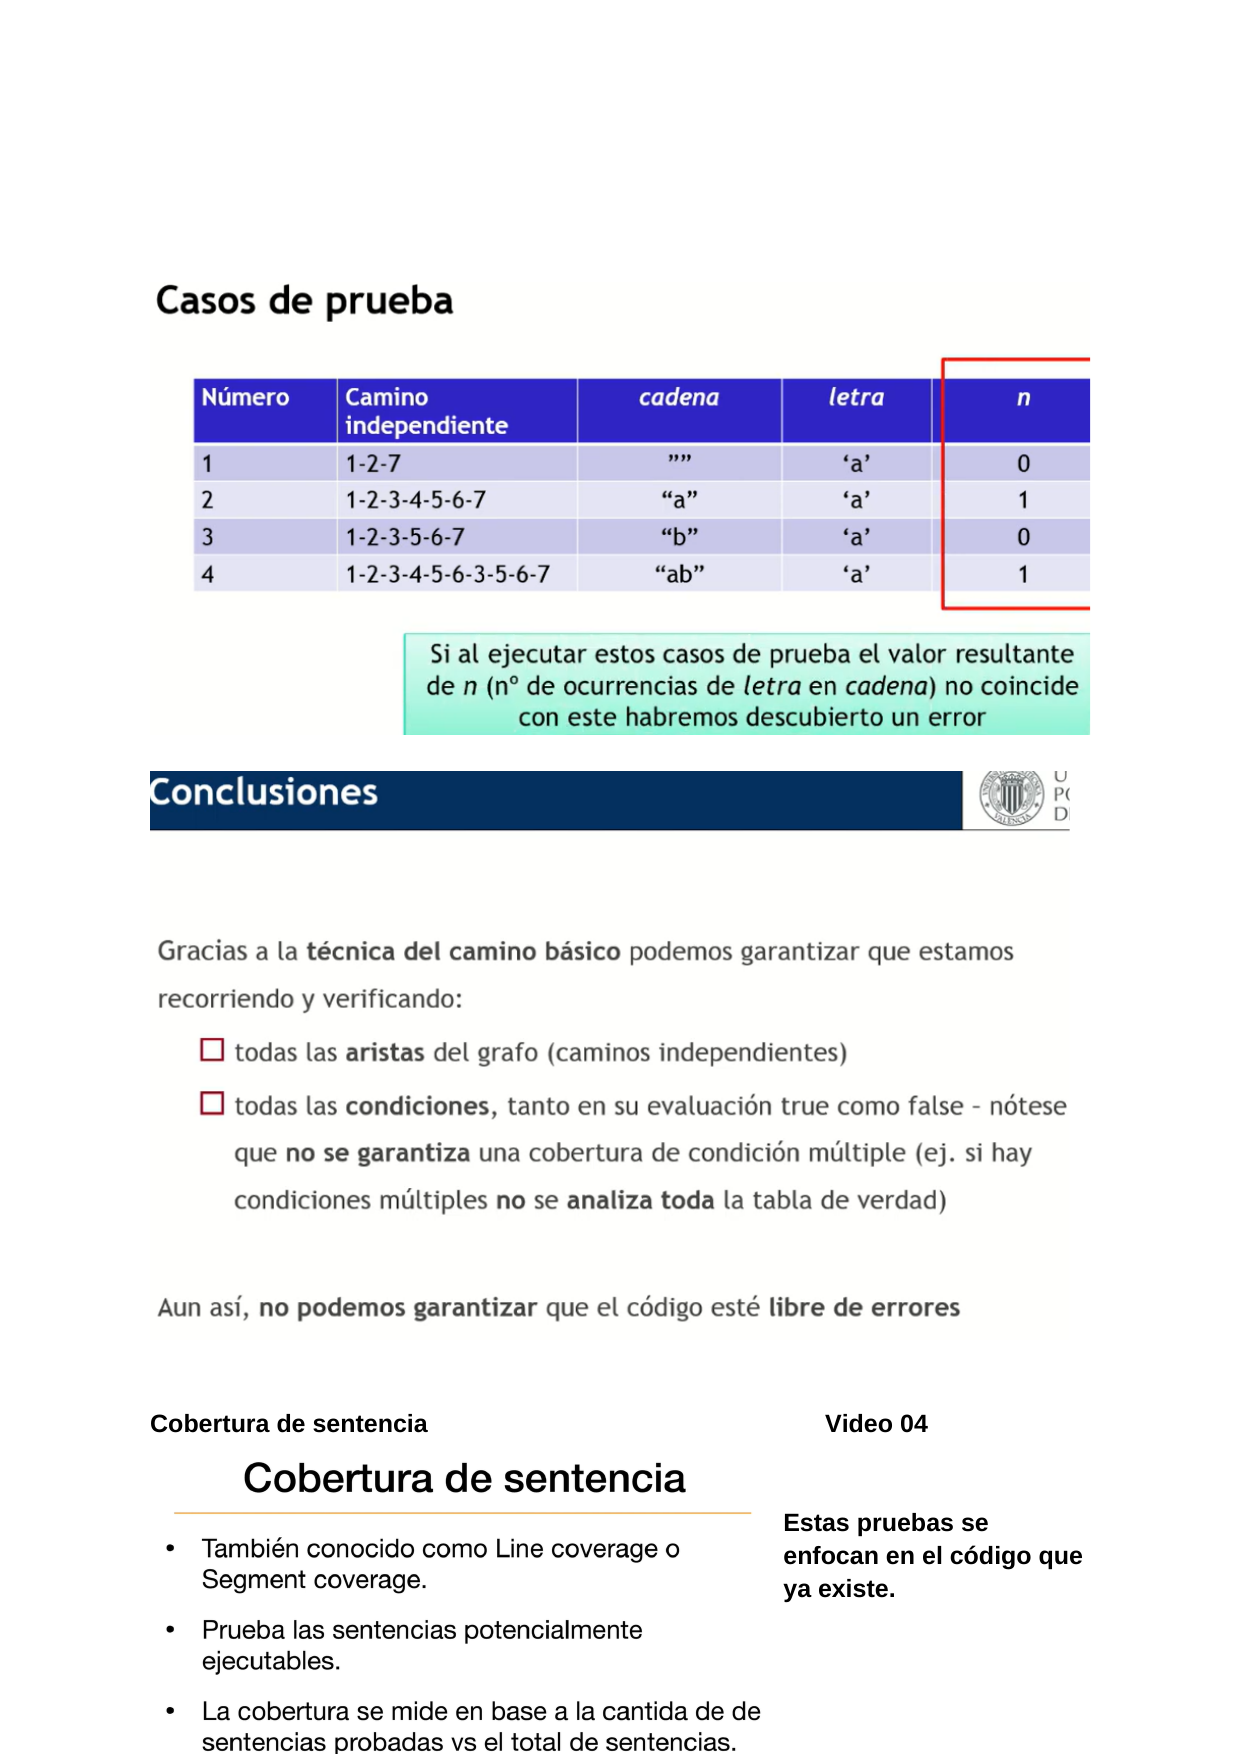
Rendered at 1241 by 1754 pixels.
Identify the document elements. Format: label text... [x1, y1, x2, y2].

picture [150, 771, 1070, 1340]
picture [153, 1457, 765, 1754]
text Estas pruebas se enfocan en el código que ya existe. [765, 1508, 1090, 1603]
picture [150, 282, 1091, 735]
text Cobertura de sentencia Video 04 [150, 1409, 1090, 1438]
